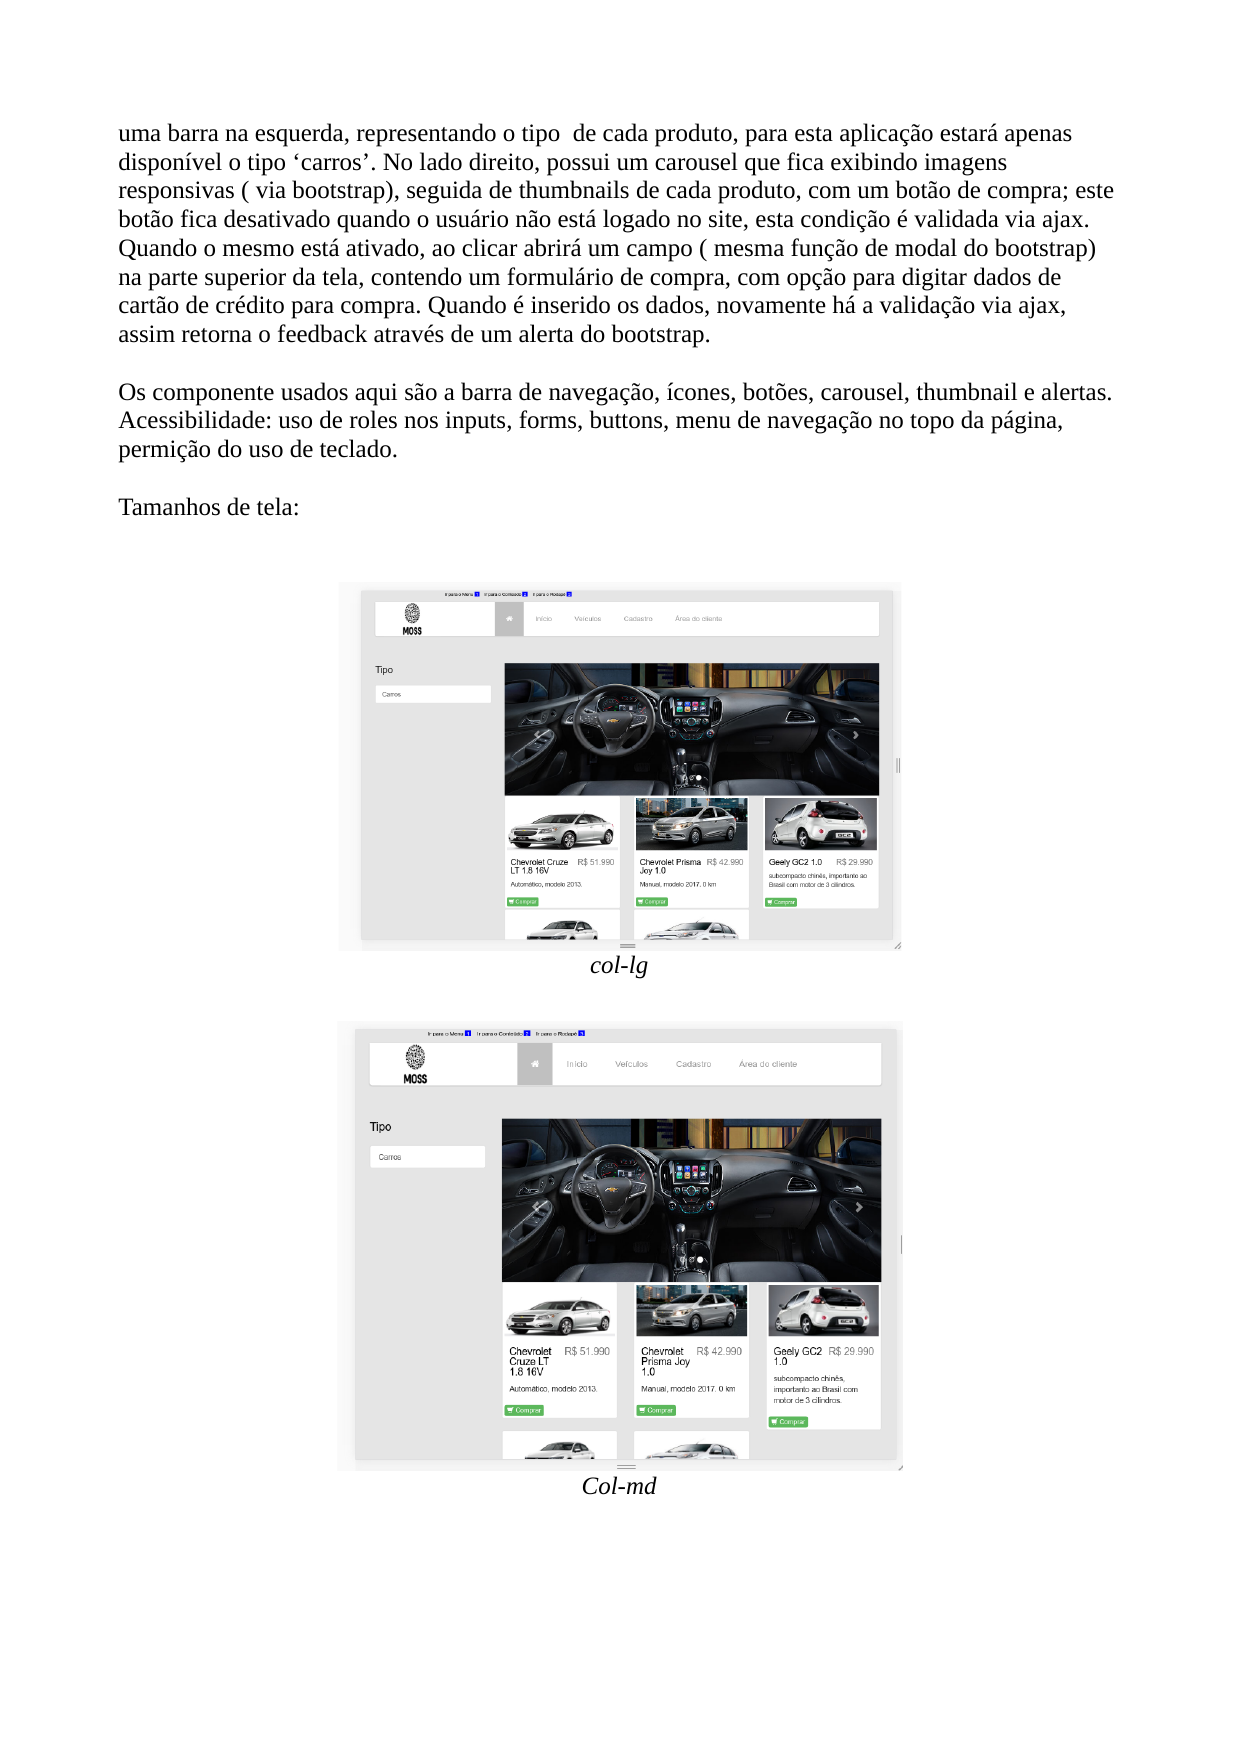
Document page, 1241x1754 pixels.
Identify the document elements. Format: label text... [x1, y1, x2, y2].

text uma barra na esquerda, representando o tipo de cada produto, para esta aplicação estará apenas disponível o tipo ‘carros’. No lado direito, possui um carousel que fica exibindo imagens responsivas ( via bootstrap), seguida de thumbnails de cada produto, com um botão de compra; este botão fica desativado quando o usuário não está logado no site, esta condição é validada via ajax. Quando o mesmo está ativado, ao clicar abrirá um campo ( mesma função de modal do bootstrap) na parte superior da tela, contendo um formulário de compra, com opção para digitar dados de cartão de crédito para compra. Quando é inserido os dados, novamente há a validação via ajax, assim retorna o feedback através de um alerta do bootstrap. [118, 118, 1122, 348]
picture [338, 582, 902, 951]
picture [337, 1021, 903, 1471]
text Acessibilidade: uso de roles nos inputs, forms, buttons, menu de navegação no topo da página, permição do uso de teclado. [118, 406, 1122, 463]
text Col-md [337, 1471, 903, 1499]
text Os componente usados aqui são a barra de navegação, ícones, botões, carousel, thumbnail e alertas. [118, 377, 1122, 406]
text col-lg [339, 951, 902, 979]
text Tamanhos de tela: [118, 492, 1122, 521]
